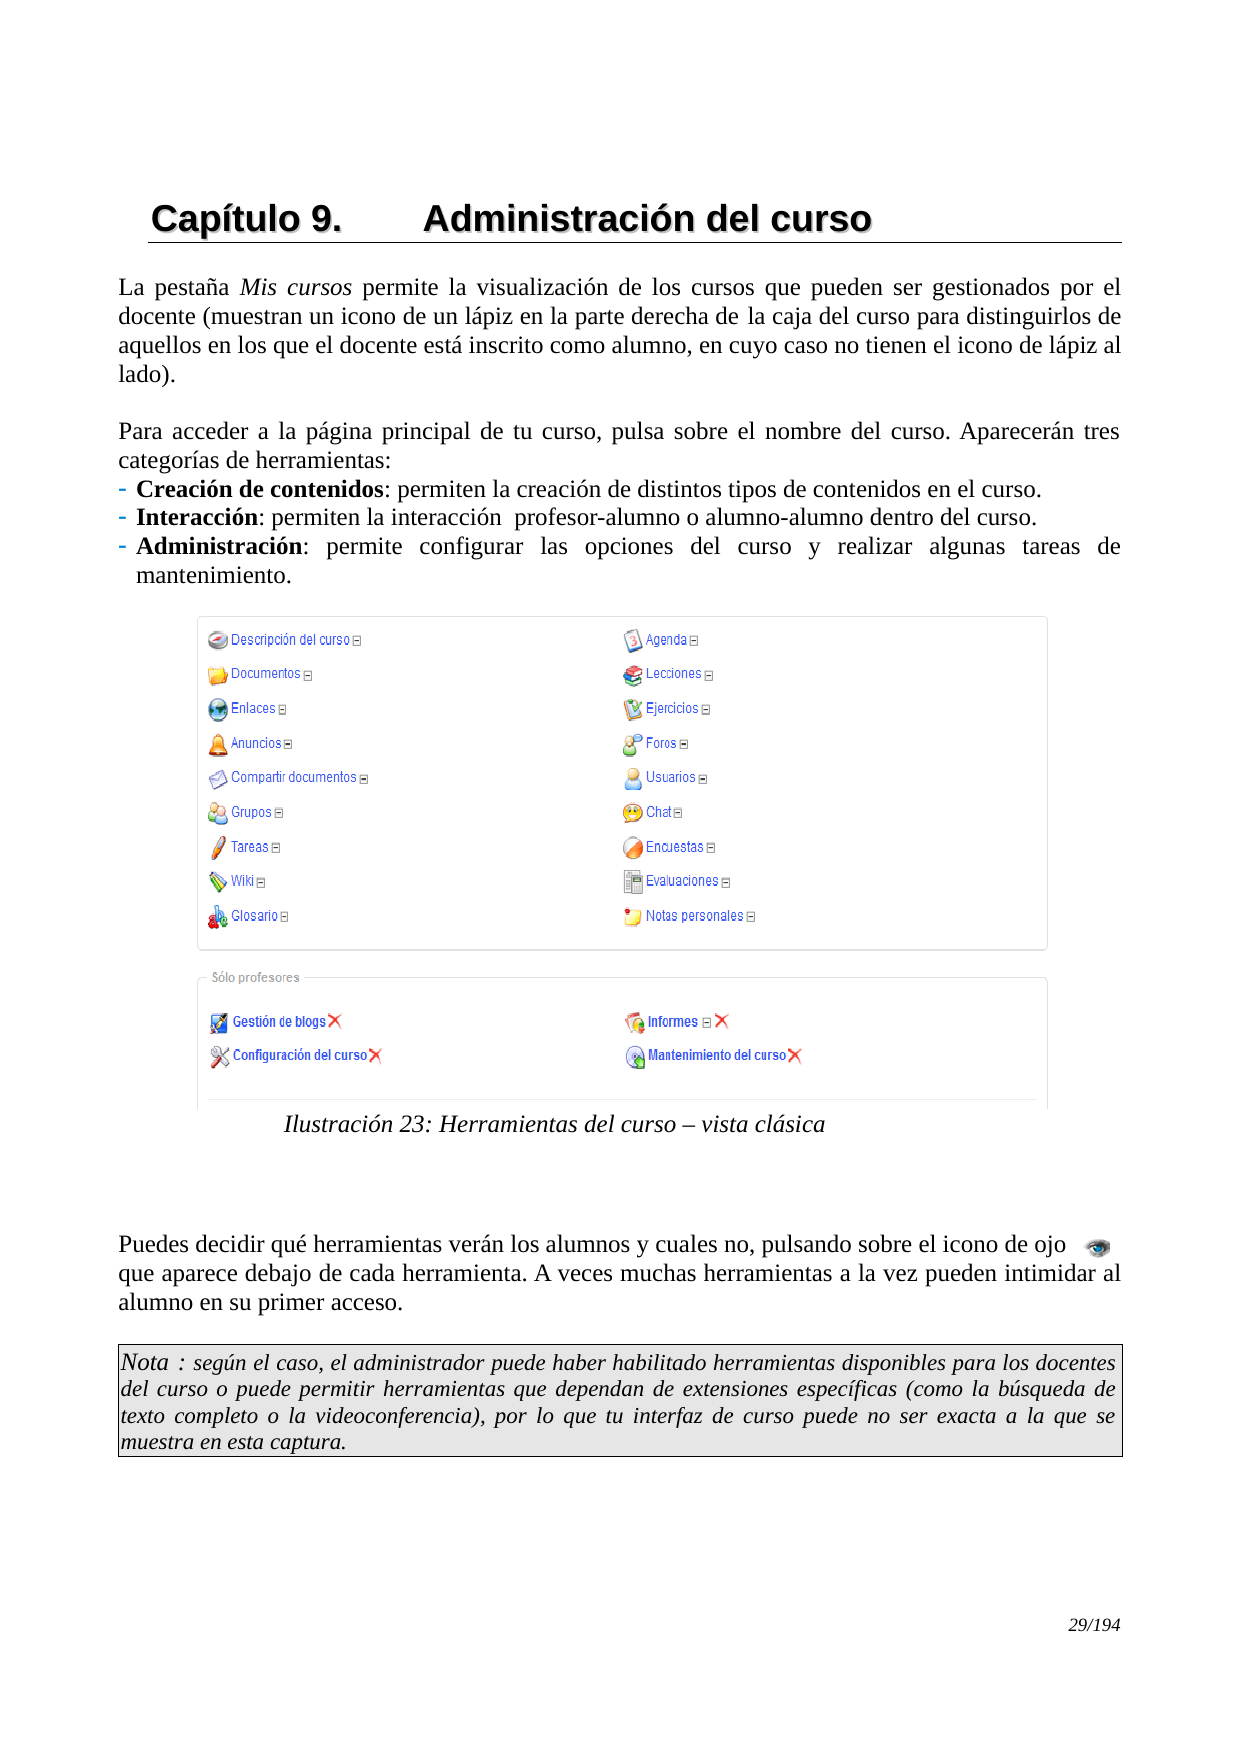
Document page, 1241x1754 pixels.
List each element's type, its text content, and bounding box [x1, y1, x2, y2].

picture [1083, 1232, 1110, 1263]
picture [188, 609, 1050, 1109]
list Administración: permite configurar las opciones del curso y realizar algunas tareas de mantenimiento. [118, 531, 1122, 589]
list Creación de contenidos: permiten la creación de distintos tipos de contenidos en el curso. [118, 474, 1122, 502]
text La pestaña Mis cursos permite la visualización de los cursos que pueden ser gestionados por el docente (muestran un icono de un lápiz en la parte derecha de la caja del curso para distinguirlos de aquellos en los que el docente está inscrito como alumno, en cuyo caso no tienen el icono de lápiz al lado). [118, 272, 1122, 387]
text Nota : según el caso, el administrador puede haber habilitado herramientas disponibles para los docentes del curso o puede permitir herramientas que dependan de extensiones específicas (como la búsqueda de texto completo o la videoconferencia), por lo que tu interfaz de curso puede no ser exacta a la que se muestra en esta captura. [119, 1345, 1122, 1456]
text Puedes decidir qué herramientas verán los alumnos y cuales no, pulsando sobre el icono de ojo [118, 1229, 1122, 1258]
text Para acceder a la página principal de tu curso, pulsa sobre el nombre del curso. Aparecerán tres categorías de herramientas: [118, 416, 1122, 474]
text que aparece debajo de cada herramienta. A veces muchas herramientas a la vez pueden intimidar al alumno en su primer acceso. [118, 1258, 1122, 1316]
text Ilustración 23: Herramientas del curso – vista clásica [283, 1109, 955, 1138]
subtitle Administración del curso [148, 193, 1122, 242]
list Interacción: permiten la interacción profesor-alumno o alumno-alumno dentro del curso. [118, 502, 1122, 531]
